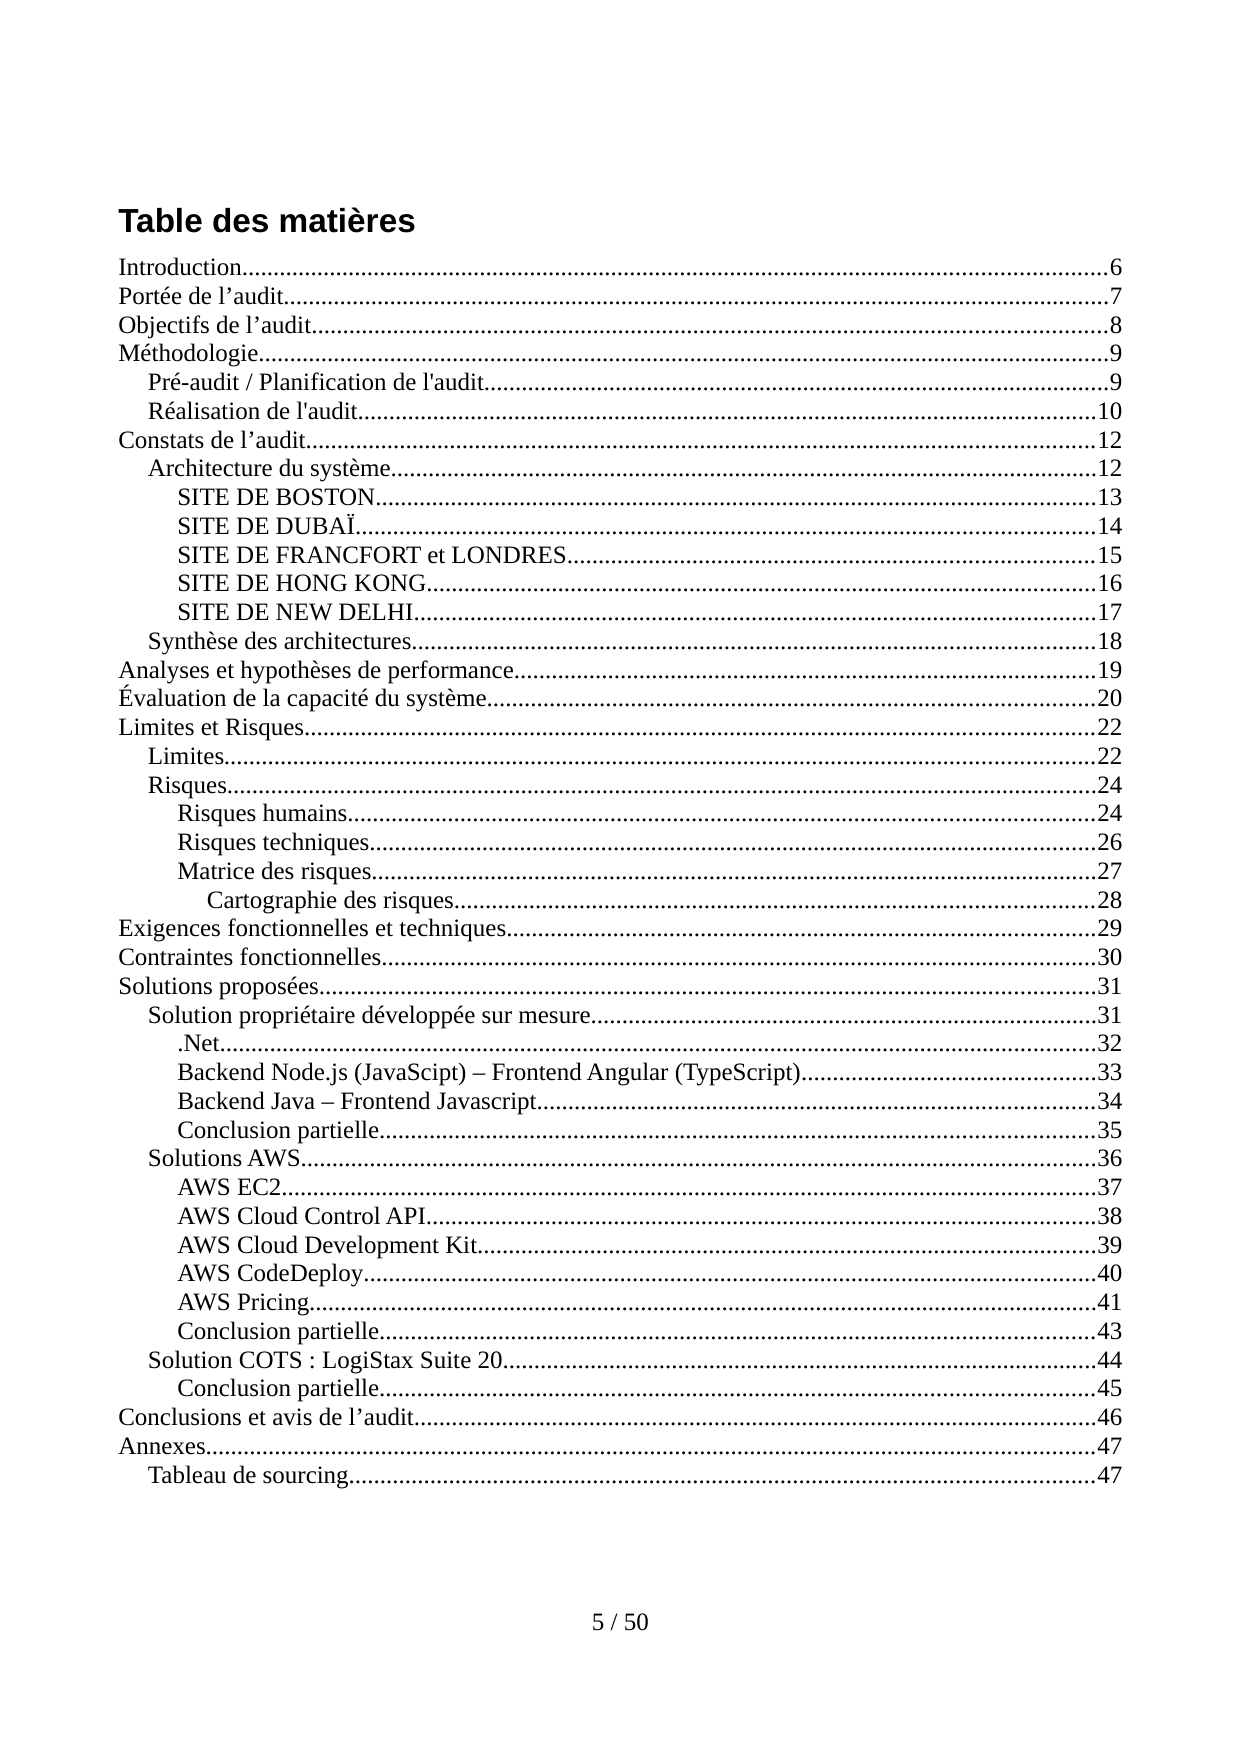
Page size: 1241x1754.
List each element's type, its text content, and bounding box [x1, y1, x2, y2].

subtitle Table des matières [118, 201, 1122, 240]
text Annexes 47 [118, 1431, 1122, 1460]
text Matrice des risques 27 [177, 856, 1122, 885]
text Synthèse des architectures 18 [148, 626, 1122, 655]
text Solution propriétaire développée sur mesure 31 [148, 1000, 1122, 1028]
text Solution COTS : LogiStax Suite 20 44 [148, 1345, 1122, 1373]
text Réalisation de l'audit 10 [148, 396, 1122, 425]
text Introduction 6 [118, 252, 1122, 281]
text Limites et Risques 22 [118, 712, 1122, 741]
text Analyses et hypothèses de performance 19 [118, 655, 1122, 683]
text Conclusion partielle 43 [177, 1316, 1122, 1345]
text Exigences fonctionnelles et techniques 29 [118, 913, 1122, 942]
text Évaluation de la capacité du système 20 [118, 683, 1122, 712]
text Contraintes fonctionnelles 30 [118, 942, 1122, 971]
text SITE DE DUBAÏ 14 [177, 511, 1122, 540]
text .Net 32 [177, 1028, 1122, 1057]
text Conclusion partielle 45 [177, 1373, 1122, 1402]
text Solutions proposées 31 [118, 971, 1122, 1000]
text Pré-audit / Planification de l'audit 9 [148, 367, 1122, 396]
text AWS CodeDeploy 40 [177, 1258, 1122, 1287]
text Risques 24 [148, 770, 1122, 798]
text AWS EC2 37 [177, 1172, 1122, 1201]
text Solutions AWS 36 [148, 1143, 1122, 1172]
text Tableau de sourcing 47 [148, 1460, 1122, 1488]
text Backend Java – Frontend Javascript 34 [177, 1086, 1122, 1115]
text SITE DE FRANCFORT et LONDRES 15 [177, 540, 1122, 568]
text Méthodologie 9 [118, 338, 1122, 367]
text Risques techniques 26 [177, 827, 1122, 856]
text Constats de l’audit 12 [118, 425, 1122, 453]
text Conclusions et avis de l’audit 46 [118, 1402, 1122, 1431]
text Conclusion partielle 35 [177, 1115, 1122, 1143]
text SITE DE HONG KONG 16 [177, 568, 1122, 597]
text AWS Pricing 41 [177, 1287, 1122, 1316]
text AWS Cloud Control API 38 [177, 1201, 1122, 1230]
text Backend Node.js (JavaScipt) – Frontend Angular (TypeScript) 33 [177, 1057, 1122, 1086]
text Cartographie des risques 28 [207, 885, 1122, 913]
text Limites 22 [148, 741, 1122, 770]
text SITE DE BOSTON 13 [177, 482, 1122, 511]
text SITE DE NEW DELHI 17 [177, 597, 1122, 626]
text Risques humains 24 [177, 798, 1122, 827]
text Objectifs de l’audit 8 [118, 310, 1122, 338]
text Architecture du système 12 [148, 453, 1122, 482]
text Portée de l’audit 7 [118, 281, 1122, 310]
text AWS Cloud Development Kit 39 [177, 1230, 1122, 1258]
